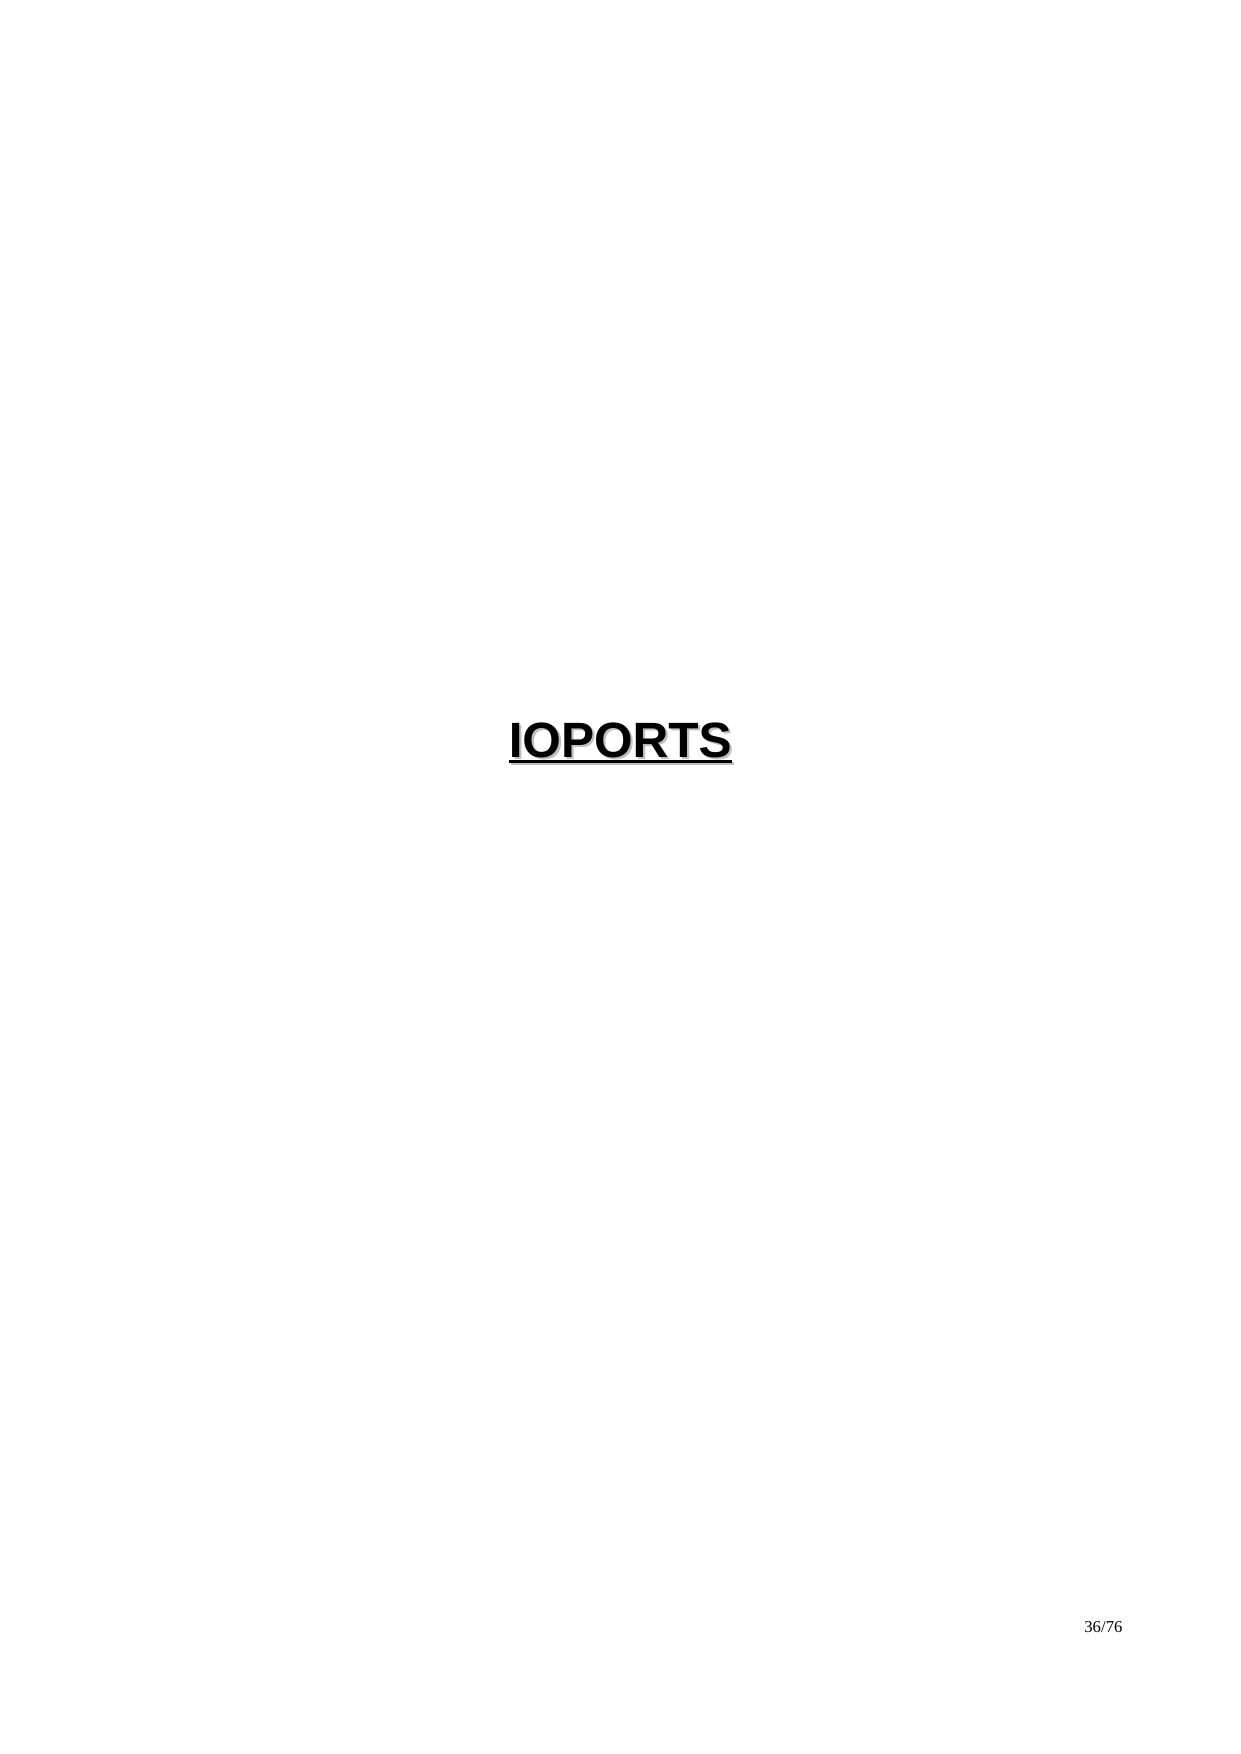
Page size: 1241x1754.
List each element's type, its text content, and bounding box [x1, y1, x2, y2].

subtitle IOPORTS [118, 711, 1122, 768]
